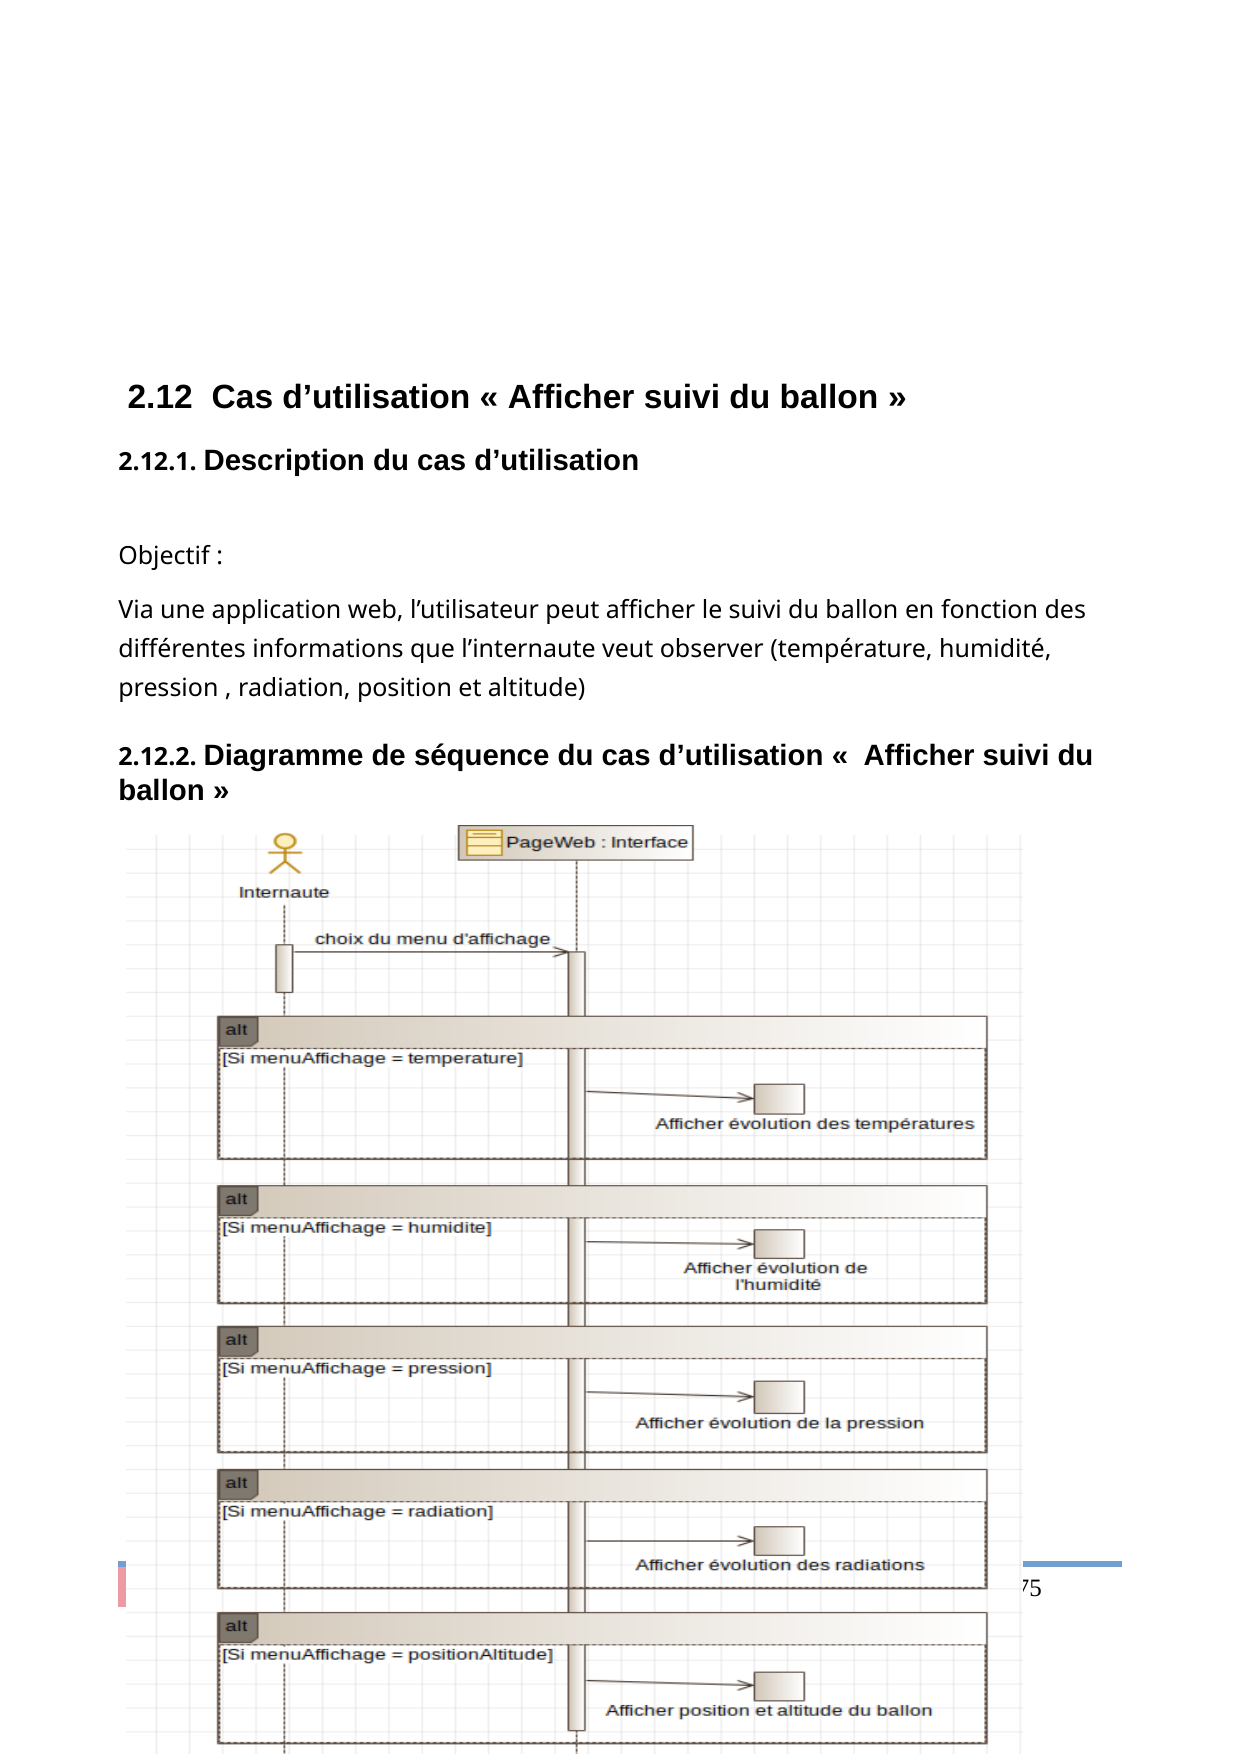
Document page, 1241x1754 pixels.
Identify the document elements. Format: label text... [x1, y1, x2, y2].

subtitle Diagramme de séquence du cas d’utilisation « Afficher suivi du ballon » [118, 738, 1122, 807]
text Via une application web, l’utilisateur peut afficher le suivi du ballon en fonction des différentes informations que l’internaute veut observer (température, humidité, pression , radiation, position et altitude) [118, 591, 1122, 704]
subtitle Cas d’utilisation « Afficher suivi du ballon » [118, 377, 1122, 416]
picture [126, 825, 1023, 1754]
text Objectif : [118, 538, 1122, 572]
subtitle Description du cas d’utilisation [118, 443, 1122, 477]
